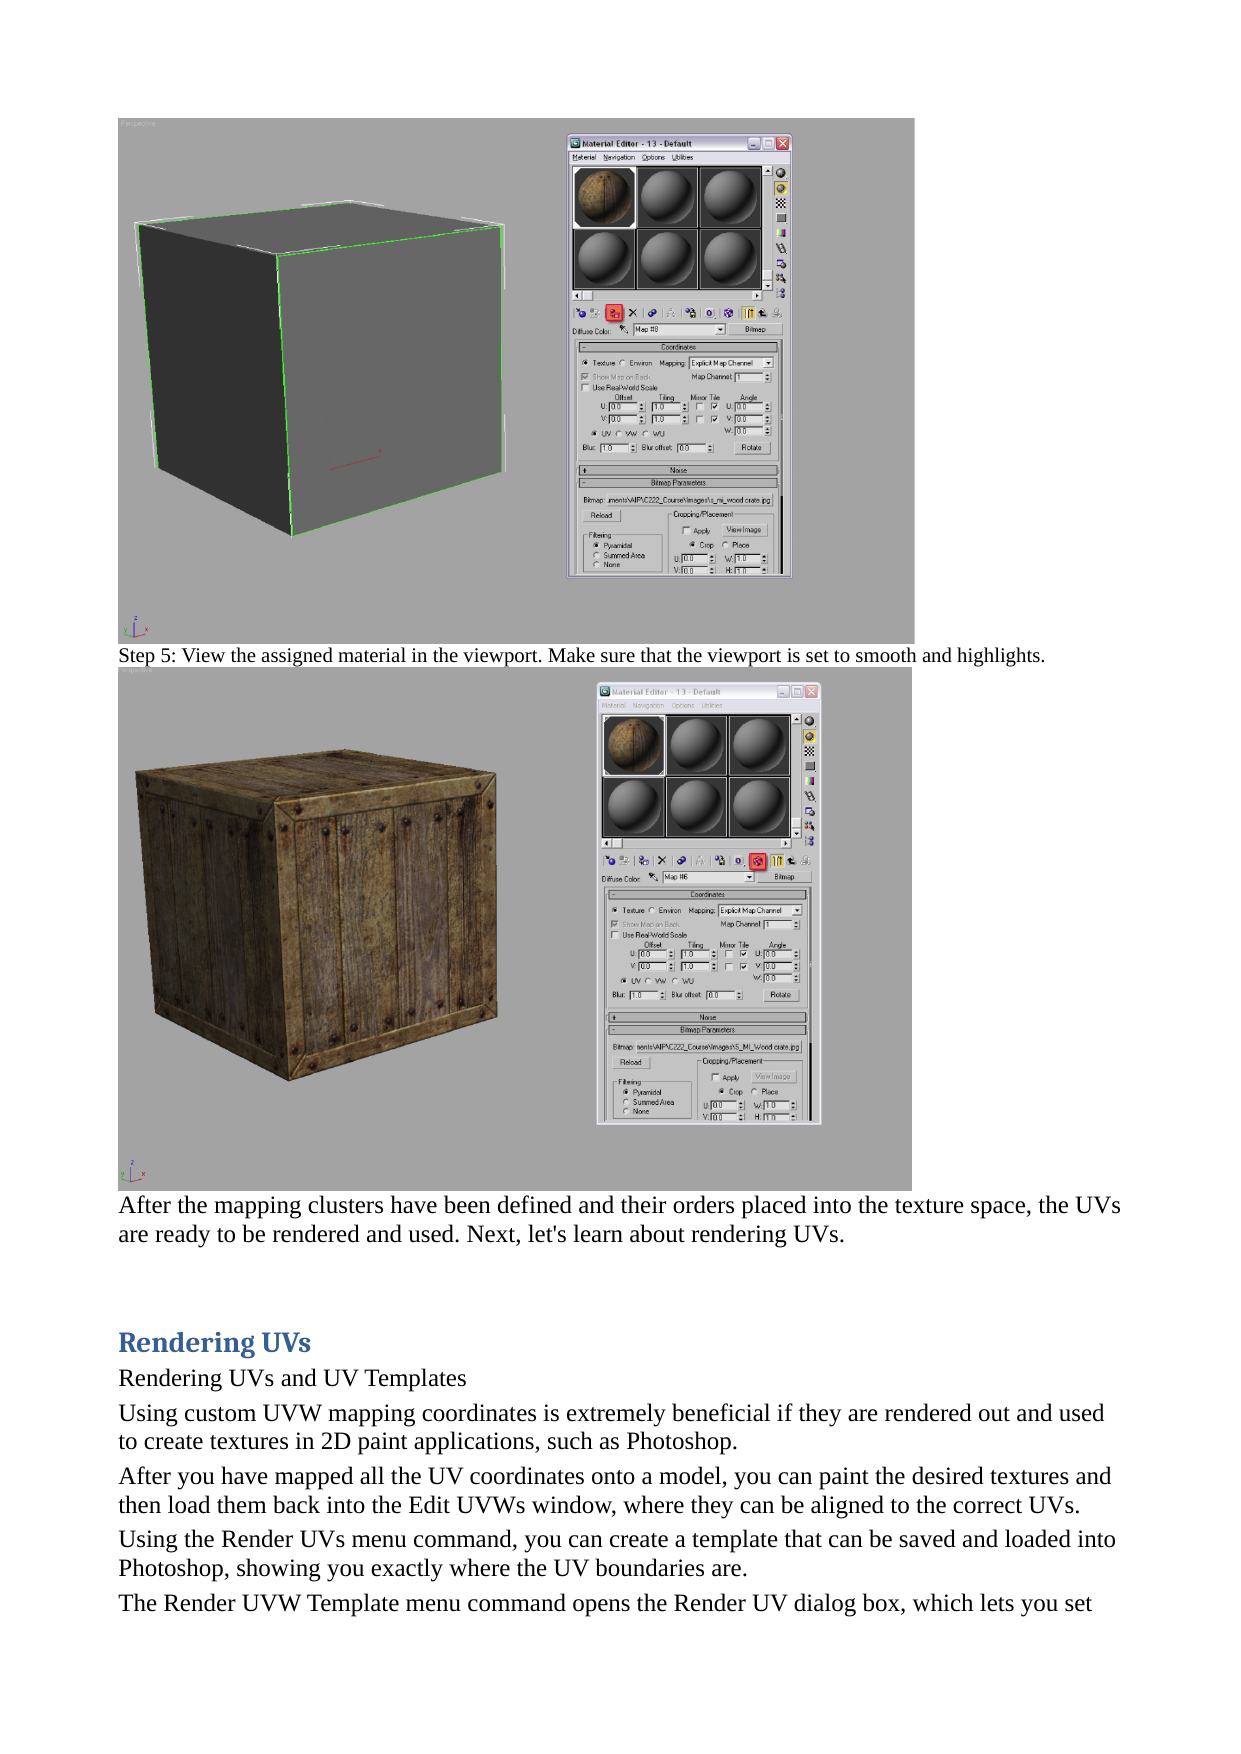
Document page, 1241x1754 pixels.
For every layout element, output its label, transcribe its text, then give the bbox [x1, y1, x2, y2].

text Using the Render UVs menu command, you can create a template that can be saved and loaded into Photoshop, showing you exactly where the UV boundaries are. [118, 1524, 1122, 1582]
text After the mapping clusters have been defined and their orders placed into the texture space, the UVs are ready to be rendered and used. Next, let's learn about rendering UVs. [118, 1190, 1122, 1248]
picture [118, 118, 915, 644]
text After you have mapped all the UV coordinates onto a model, you can paint the desired textures and then load them back into the Edit UVWs window, where they can be aligned to the correct UVs. [118, 1461, 1122, 1518]
text The Render UVW Template menu command opens the Render UV dialog box, which lets you set [118, 1588, 1122, 1616]
text Using custom UVW mapping coordinates is extremely beneficial if they are rendered out and used to create textures in 2D paint applications, such as Photoshop. [118, 1398, 1122, 1455]
subtitle Rendering UVs and UV Templates [118, 1363, 1122, 1392]
picture [118, 667, 912, 1191]
subtitle Rendering UVs [118, 1327, 1122, 1360]
text Step 5: View the assigned material in the viewport. Make sure that the viewport is set to smooth and highlights. [118, 643, 1122, 667]
